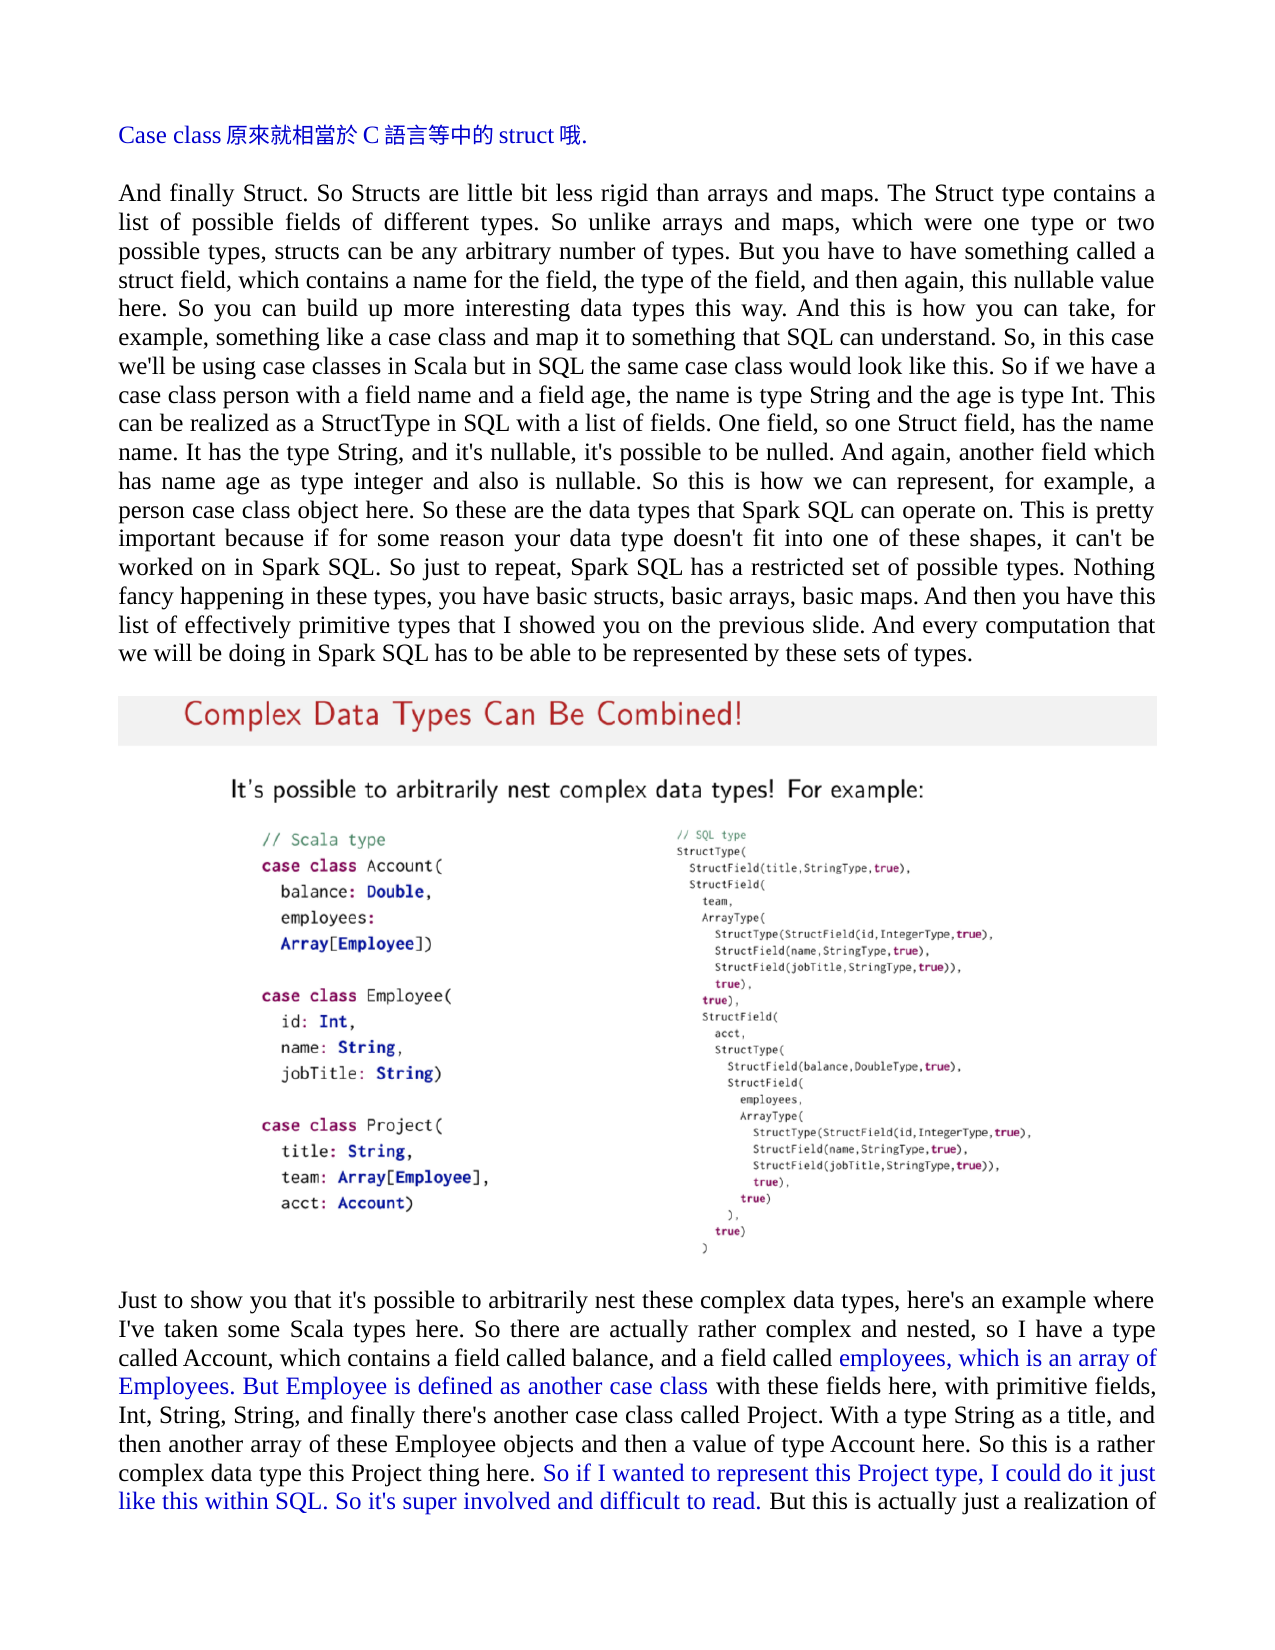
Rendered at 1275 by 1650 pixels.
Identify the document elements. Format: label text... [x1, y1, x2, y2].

text Just to show you that it's possible to arbitrarily nest these complex data types, here's an example where I've taken some Scala types here. So there are actually rather complex and nested, so I have a type called Account, which contains a field called balance, and a field called employees, which is an array of Employees. But Employee is defined as another case class with these fields here, with primitive fields, Int, String, String, and finally there's another case class called Project. With a type String as a title, and then another array of these Employee objects and then a value of type Account here. So this is a rather complex data type this Project thing here. So if I wanted to represent this Project type, I could do it just like this within SQL. So it's super involved and difficult to read. But this is actually just a realization of [118, 1285, 1157, 1515]
text Case class原來就相當於 C語言等中的 struct哦. [118, 118, 1157, 150]
picture [118, 696, 1157, 1257]
text And finally Struct. So Structs are little bit less rigid than arrays and maps. The Struct type contains a list of possible fields of different types. So unlike arrays and maps, which were one type or two possible types, structs can be any arbitrary number of types. But you have to have something called a struct field, which contains a name for the field, the type of the field, and then again, this nullable value here. So you can build up more interesting data types this way. And this is how you can take, for example, something like a case class and map it to something that SQL can understand. So, in this case we'll be using case classes in Scala but in SQL the same case class would look like this. So if we have a case class person with a field name and a field age, the name is type String and the age is type Int. This can be realized as a StructType in SQL with a list of fields. One field, so one Struct field, has the name name. It has the type String, and it's nullable, it's possible to be nulled. And again, another field which has name age as type integer and also is nullable. So this is how we can represent, for example, a person case class object here. So these are the data types that Spark SQL can operate on. This is pretty important because if for some reason your data type doesn't fit into one of these shapes, it can't be worked on in Spark SQL. So just to repeat, Spark SQL has a restricted set of possible types. Nothing fancy happening in these types, you have basic structs, basic arrays, basic maps. And then you have this list of effectively primitive types that I showed you on the previous slide. And every computation that we will be doing in Spark SQL has to be able to be represented by these sets of types. [118, 178, 1157, 667]
